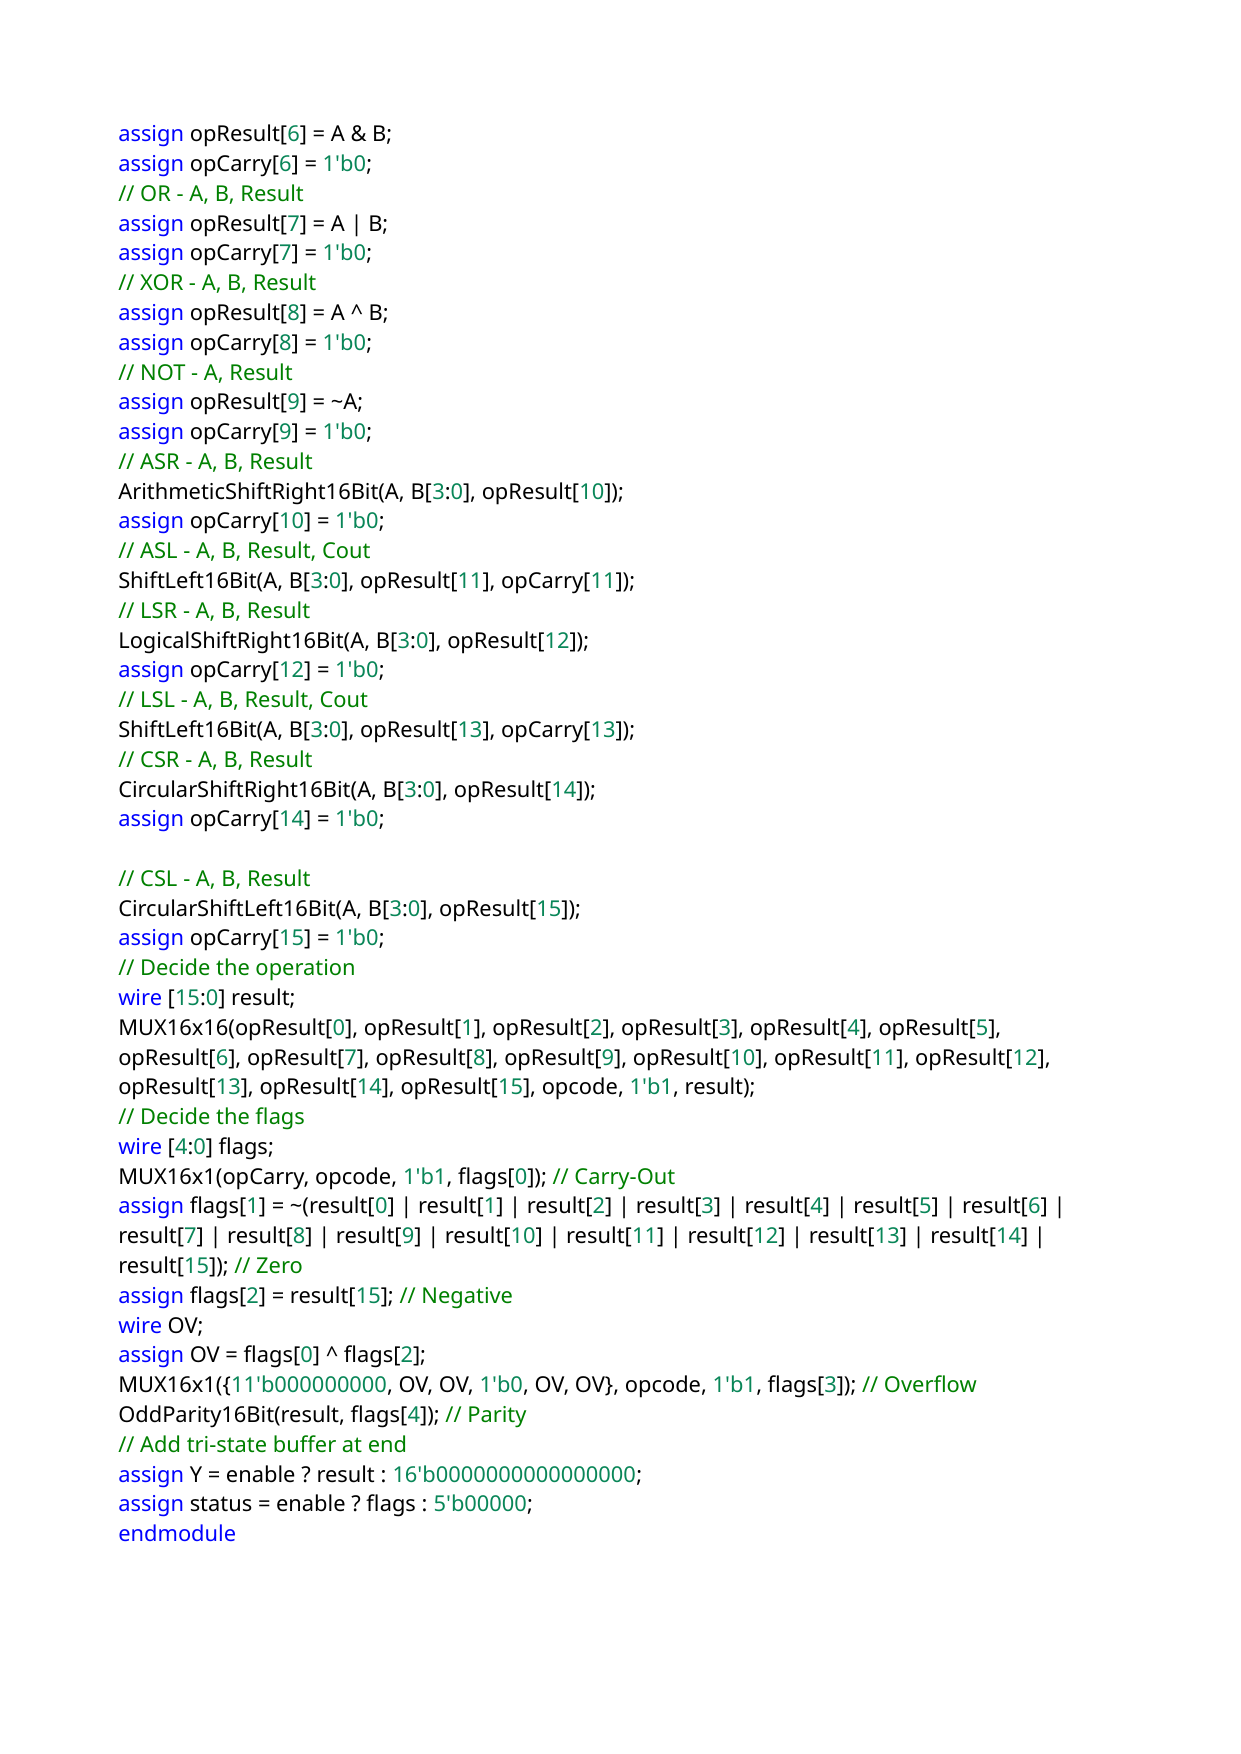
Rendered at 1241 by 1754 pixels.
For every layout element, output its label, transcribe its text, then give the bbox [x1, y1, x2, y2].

text assign OV = flags[0] ^ flags[2]; [118, 1339, 1122, 1369]
text // ASL - A, B, Result, Cout [118, 535, 1122, 565]
text assign opCarry[7] = 1'b0; [118, 237, 1122, 267]
text endmodule [118, 1518, 1122, 1548]
text // CSR - A, B, Result [118, 744, 1122, 773]
text assign opCarry[15] = 1'b0; [118, 922, 1122, 952]
text assign Y = enable ? result : 16'b0000000000000000; [118, 1459, 1122, 1488]
text CircularShiftLeft16Bit(A, B[3:0], opResult[15]); [118, 893, 1122, 922]
text // CSL - A, B, Result [118, 863, 1122, 893]
text MUX16x16(opResult[0], opResult[1], opResult[2], opResult[3], opResult[4], opResult[5], opResult[6], opResult[7], opResult[8], opResult[9], opResult[10], opResult[11], opResult[12], opResult[13], opResult[14], opResult[15], opcode, 1'b1, result); [118, 1012, 1122, 1101]
text ArithmeticShiftRight16Bit(A, B[3:0], opResult[10]); [118, 476, 1122, 505]
text assign opResult[7] = A | B; [118, 207, 1122, 237]
text wire [15:0] result; [118, 982, 1122, 1012]
text MUX16x1({11'b000000000, OV, OV, 1'b0, OV, OV}, opcode, 1'b1, flags[3]); // Overflow [118, 1369, 1122, 1399]
text // Decide the operation [118, 952, 1122, 982]
text assign flags[1] = ~(result[0] | result[1] | result[2] | result[3] | result[4] | result[5] | result[6] | result[7] | result[8] | result[9] | result[10] | result[11] | result[12] | result[13] | result[14] | result[15]); // Zero [118, 1191, 1122, 1280]
text assign opResult[8] = A ^ B; [118, 297, 1122, 327]
text assign opCarry[9] = 1'b0; [118, 416, 1122, 446]
text // NOT - A, Result [118, 356, 1122, 386]
text // ASR - A, B, Result [118, 446, 1122, 476]
text wire [4:0] flags; [118, 1131, 1122, 1161]
text OddParity16Bit(result, flags[4]); // Parity [118, 1399, 1122, 1429]
text // OR - A, B, Result [118, 178, 1122, 207]
text // Add tri-state buffer at end [118, 1429, 1122, 1459]
text // LSL - A, B, Result, Cout [118, 684, 1122, 714]
text assign opResult[6] = A & B; [118, 118, 1122, 148]
text ShiftLeft16Bit(A, B[3:0], opResult[13], opCarry[13]); [118, 714, 1122, 744]
text assign opResult[9] = ~A; [118, 386, 1122, 416]
text assign opCarry[14] = 1'b0; [118, 803, 1122, 833]
text // XOR - A, B, Result [118, 267, 1122, 297]
text assign opCarry[8] = 1'b0; [118, 327, 1122, 356]
text assign opCarry[12] = 1'b0; [118, 654, 1122, 684]
text CircularShiftRight16Bit(A, B[3:0], opResult[14]); [118, 773, 1122, 803]
text assign status = enable ? flags : 5'b00000; [118, 1488, 1122, 1518]
text assign opCarry[10] = 1'b0; [118, 505, 1122, 535]
text // Decide the flags [118, 1101, 1122, 1131]
text MUX16x1(opCarry, opcode, 1'b1, flags[0]); // Carry-Out [118, 1161, 1122, 1191]
text assign opCarry[6] = 1'b0; [118, 148, 1122, 178]
text wire OV; [118, 1310, 1122, 1339]
text // LSR - A, B, Result [118, 595, 1122, 624]
text LogicalShiftRight16Bit(A, B[3:0], opResult[12]); [118, 624, 1122, 654]
text ShiftLeft16Bit(A, B[3:0], opResult[11], opCarry[11]); [118, 565, 1122, 595]
text assign flags[2] = result[15]; // Negative [118, 1280, 1122, 1310]
